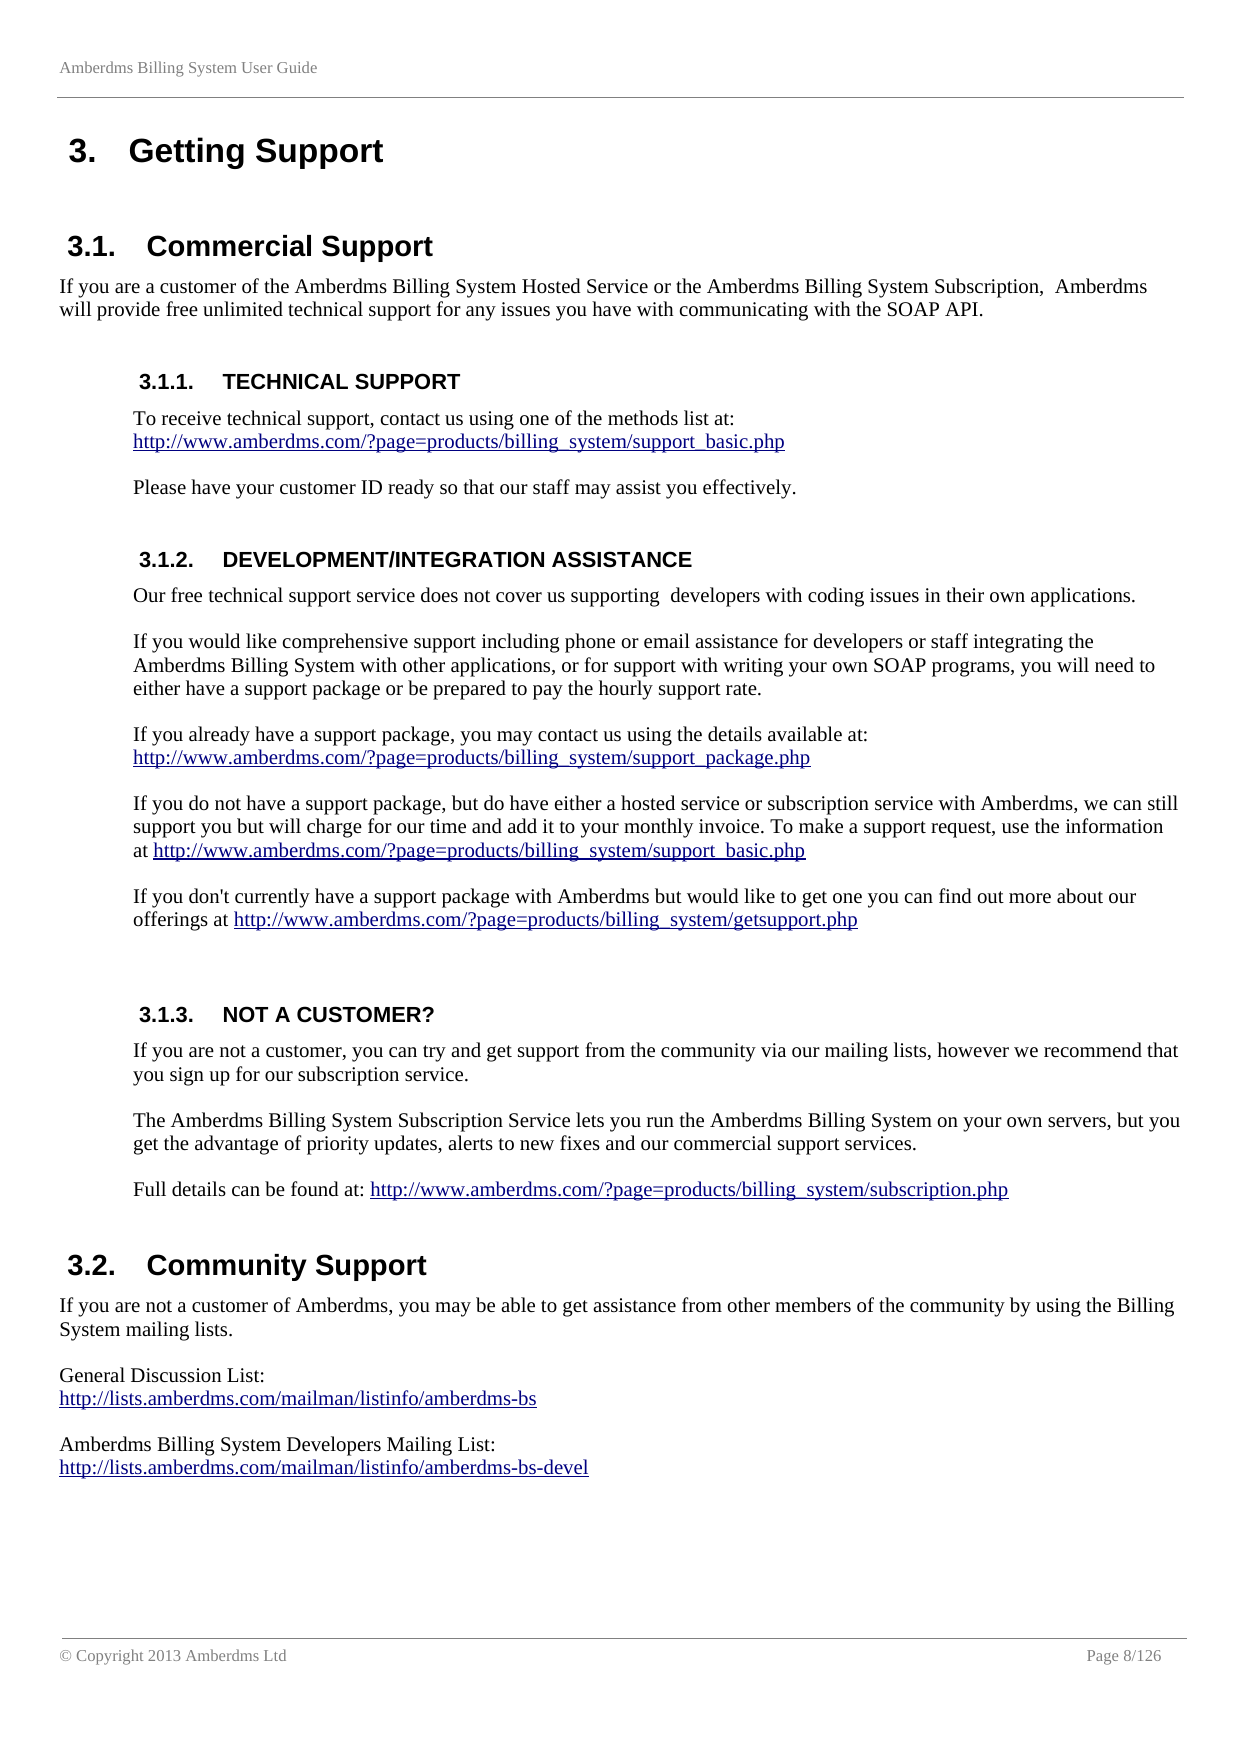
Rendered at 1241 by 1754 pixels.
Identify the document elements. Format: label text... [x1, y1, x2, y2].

subtitle Getting Support [59, 132, 1181, 169]
text If you are a customer of the Amberdms Billing System Hosted Service or the Amberdms Billing System Subscription, Amberdms will provide free unlimited technical support for any issues you have with communicating with the SOAP API. [59, 275, 1181, 321]
text To receive technical support, contact us using one of the methods list at: [133, 407, 1181, 430]
text The Amberdms Billing System Subscription Service lets you run the Amberdms Billing System on your own servers, but you get the advantage of priority updates, alerts to new fixes and our commercial support services. [133, 1109, 1181, 1155]
subtitle Development/Integration Assistance [133, 547, 1181, 572]
text http://lists.amberdms.com/mailman/listinfo/amberdms-bs [59, 1387, 1181, 1410]
text http://www.amberdms.com/?page=products/billing_system/support_package.php [133, 746, 1181, 769]
subtitle Community Support [59, 1249, 1181, 1282]
subtitle Not a customer? [133, 1002, 1181, 1027]
text If you are not a customer, you can try and get support from the community via our mailing lists, however we recommend that you sign up for our subscription service. [133, 1039, 1181, 1086]
text If you are not a customer of Amberdms, you may be able to get assistance from other members of the community by using the Billing System mailing lists. [59, 1294, 1181, 1341]
text If you already have a support package, you may contact us using the details available at: [133, 723, 1181, 746]
text http://www.amberdms.com/?page=products/billing_system/support_basic.php [133, 430, 1181, 453]
text If you don't currently have a support package with Amberdms but would like to get one you can find out more about our offerings at http://www.amberdms.com/?page=products/billing_system/getsupport.php [133, 885, 1181, 931]
text Amberdms Billing System Developers Mailing List: [59, 1433, 1181, 1456]
subtitle Commercial Support [59, 230, 1181, 263]
text General Discussion List: [59, 1364, 1181, 1387]
text Full details can be found at: http://www.amberdms.com/?page=products/billing_system/subscription.php [133, 1178, 1181, 1201]
text http://lists.amberdms.com/mailman/listinfo/amberdms-bs-devel [59, 1456, 1181, 1479]
text If you do not have a support package, but do have either a hosted service or subscription service with Amberdms, we can still support you but will charge for our time and add it to your monthly invoice. To make a support request, use the information at http://www.amberdms.com/?page=products/billing_system/support_basic.php [133, 792, 1181, 862]
text If you would like comprehensive support including phone or email assistance for developers or staff integrating the Amberdms Billing System with other applications, or for support with writing your own SOAP programs, you will need to either have a support package or be prepared to pay the hourly support rate. [133, 630, 1181, 700]
text Please have your customer ID ready so that our staff may assist you effectively. [133, 476, 1181, 499]
subtitle Technical Support [133, 369, 1181, 394]
text Our free technical support service does not cover us supporting developers with coding issues in their own applications. [133, 584, 1181, 607]
